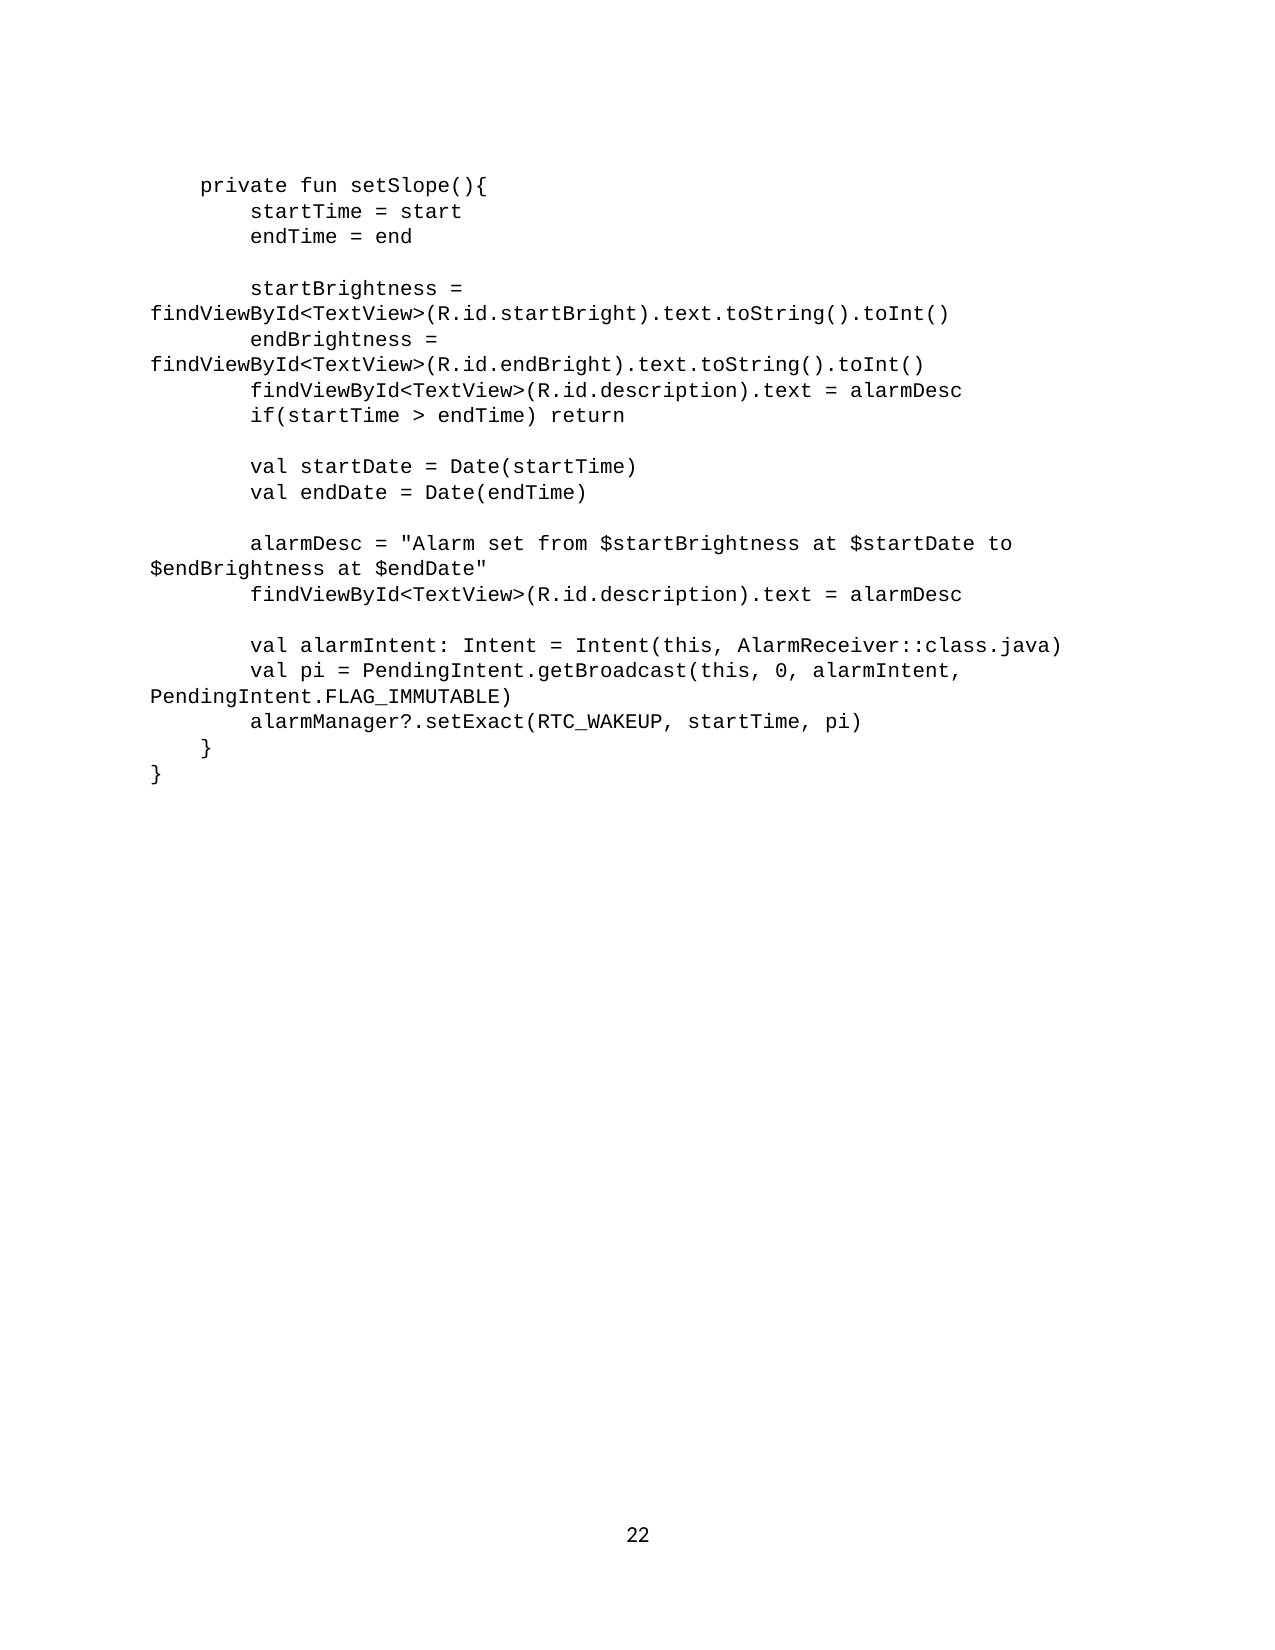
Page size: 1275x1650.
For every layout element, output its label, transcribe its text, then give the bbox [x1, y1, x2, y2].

text } [150, 737, 1125, 761]
text alarmManager?.setExact(RTC_WAKEUP, startTime, pi) [150, 711, 1125, 735]
text val endDate = Date(endTime) [150, 482, 1125, 505]
text findViewById<TextView>(R.id.description).text = alarmDesc [150, 380, 1125, 403]
text startBrightness = findViewById<TextView>(R.id.startBright).text.toString().toInt() [150, 278, 1125, 327]
text alarmDesc = "Alarm set from $startBrightness at $startDate to $endBrightness at $endDate" [150, 533, 1125, 582]
text if(startTime > endTime) return [150, 405, 1125, 429]
text findViewById<TextView>(R.id.description).text = alarmDesc [150, 584, 1125, 607]
text startTime = start [150, 201, 1125, 225]
text val alarmIntent: Intent = Intent(this, AlarmReceiver::class.java) [150, 635, 1125, 658]
text endBrightness = findViewById<TextView>(R.id.endBright).text.toString().toInt() [150, 329, 1125, 378]
text } [150, 762, 1125, 786]
text endTime = end [150, 227, 1125, 250]
text private fun setSlope(){ [150, 176, 1125, 199]
text val pi = PendingIntent.getBroadcast(this, 0, alarmIntent, PendingIntent.FLAG_IMMUTABLE) [150, 660, 1125, 709]
text val startDate = Date(startTime) [150, 456, 1125, 480]
